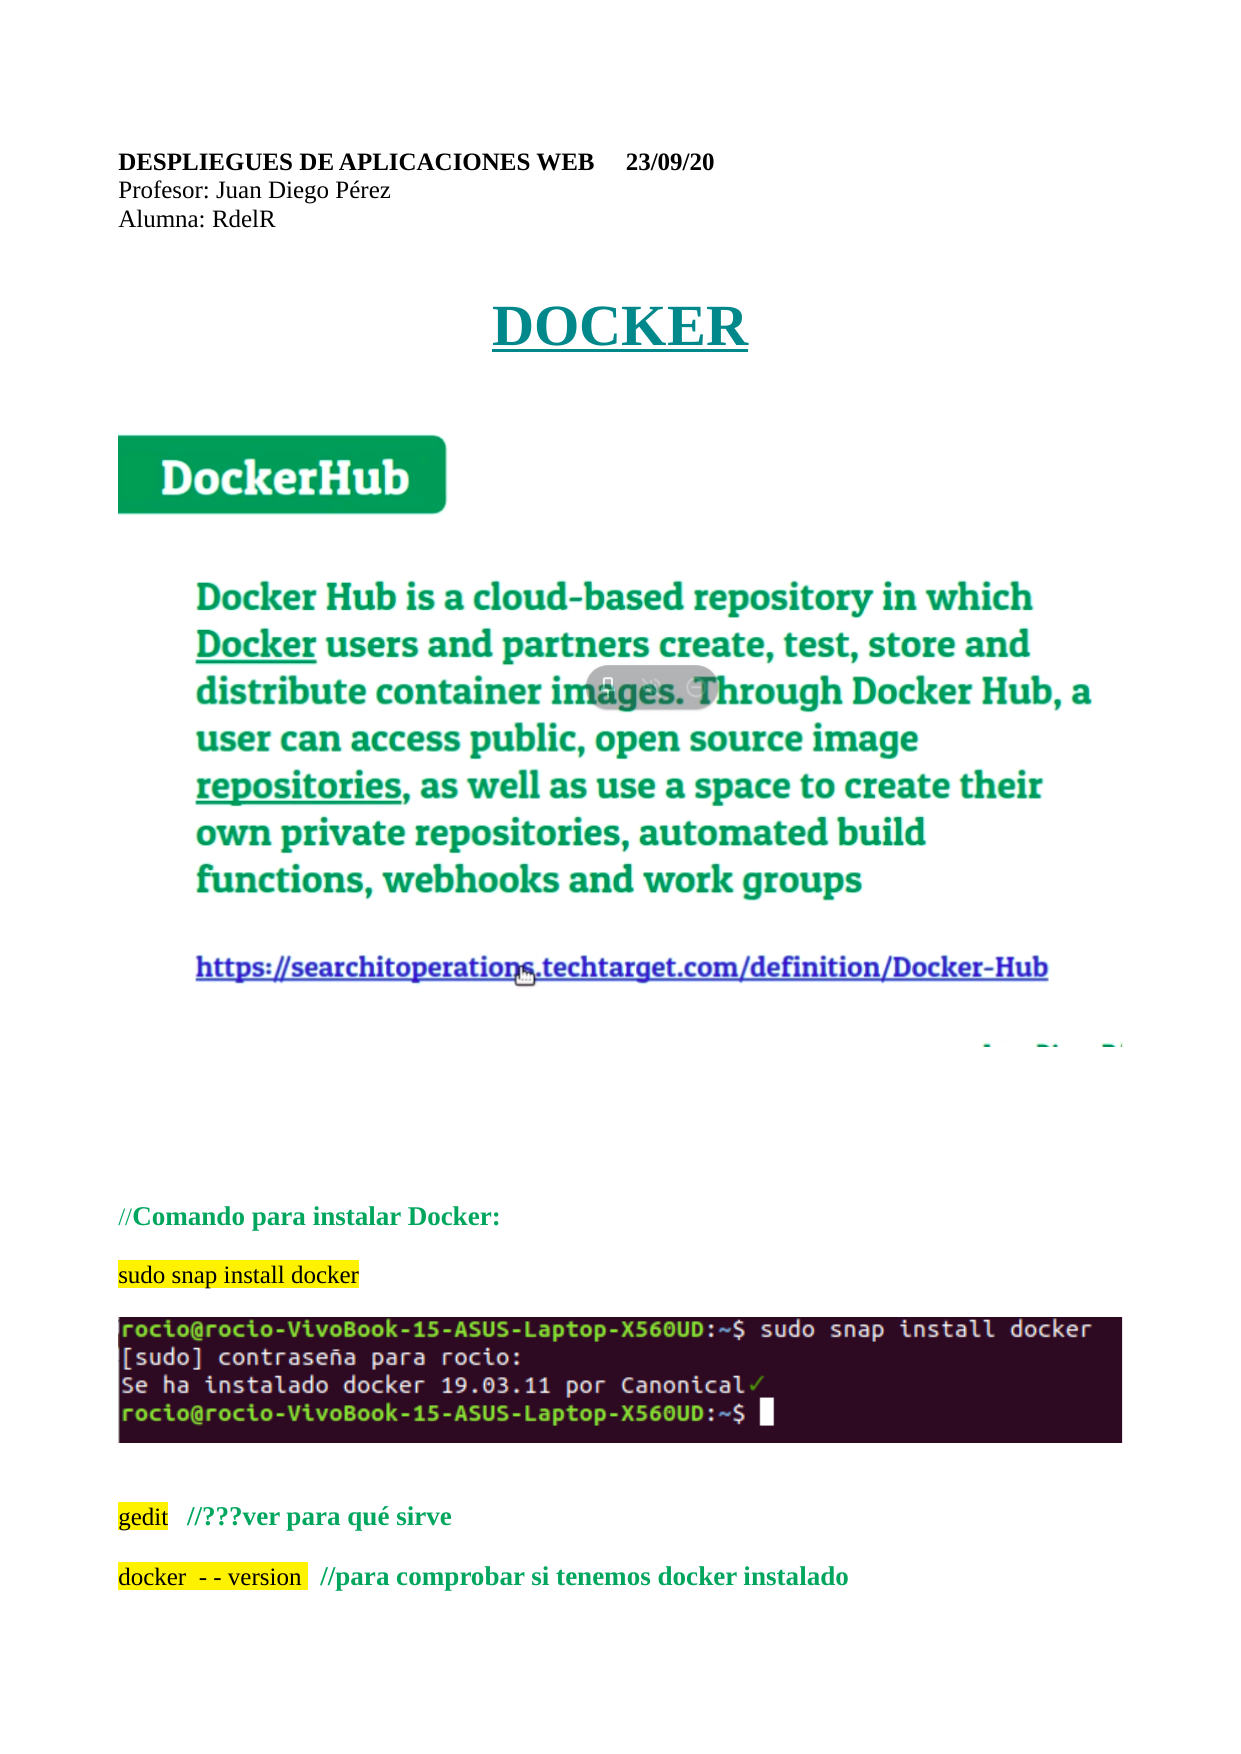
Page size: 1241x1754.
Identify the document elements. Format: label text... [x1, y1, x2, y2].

picture [118, 1317, 1123, 1443]
text sudo snap install docker [118, 1260, 1122, 1288]
text Alumna: RdelR [118, 204, 1122, 233]
text docker - - version //para comprobar si tenemos docker instalado [118, 1559, 1122, 1591]
text DESPLIEGUES DE APLICACIONES WEB 23/09/20 [118, 147, 1122, 176]
text Profesor: Juan Diego Pérez [118, 176, 1122, 204]
text DOCKER [118, 291, 1122, 358]
text gedit //???ver para qué sirve [118, 1500, 1122, 1531]
text //Comando para instalar Docker: [118, 1200, 1122, 1231]
picture [118, 424, 1123, 1047]
